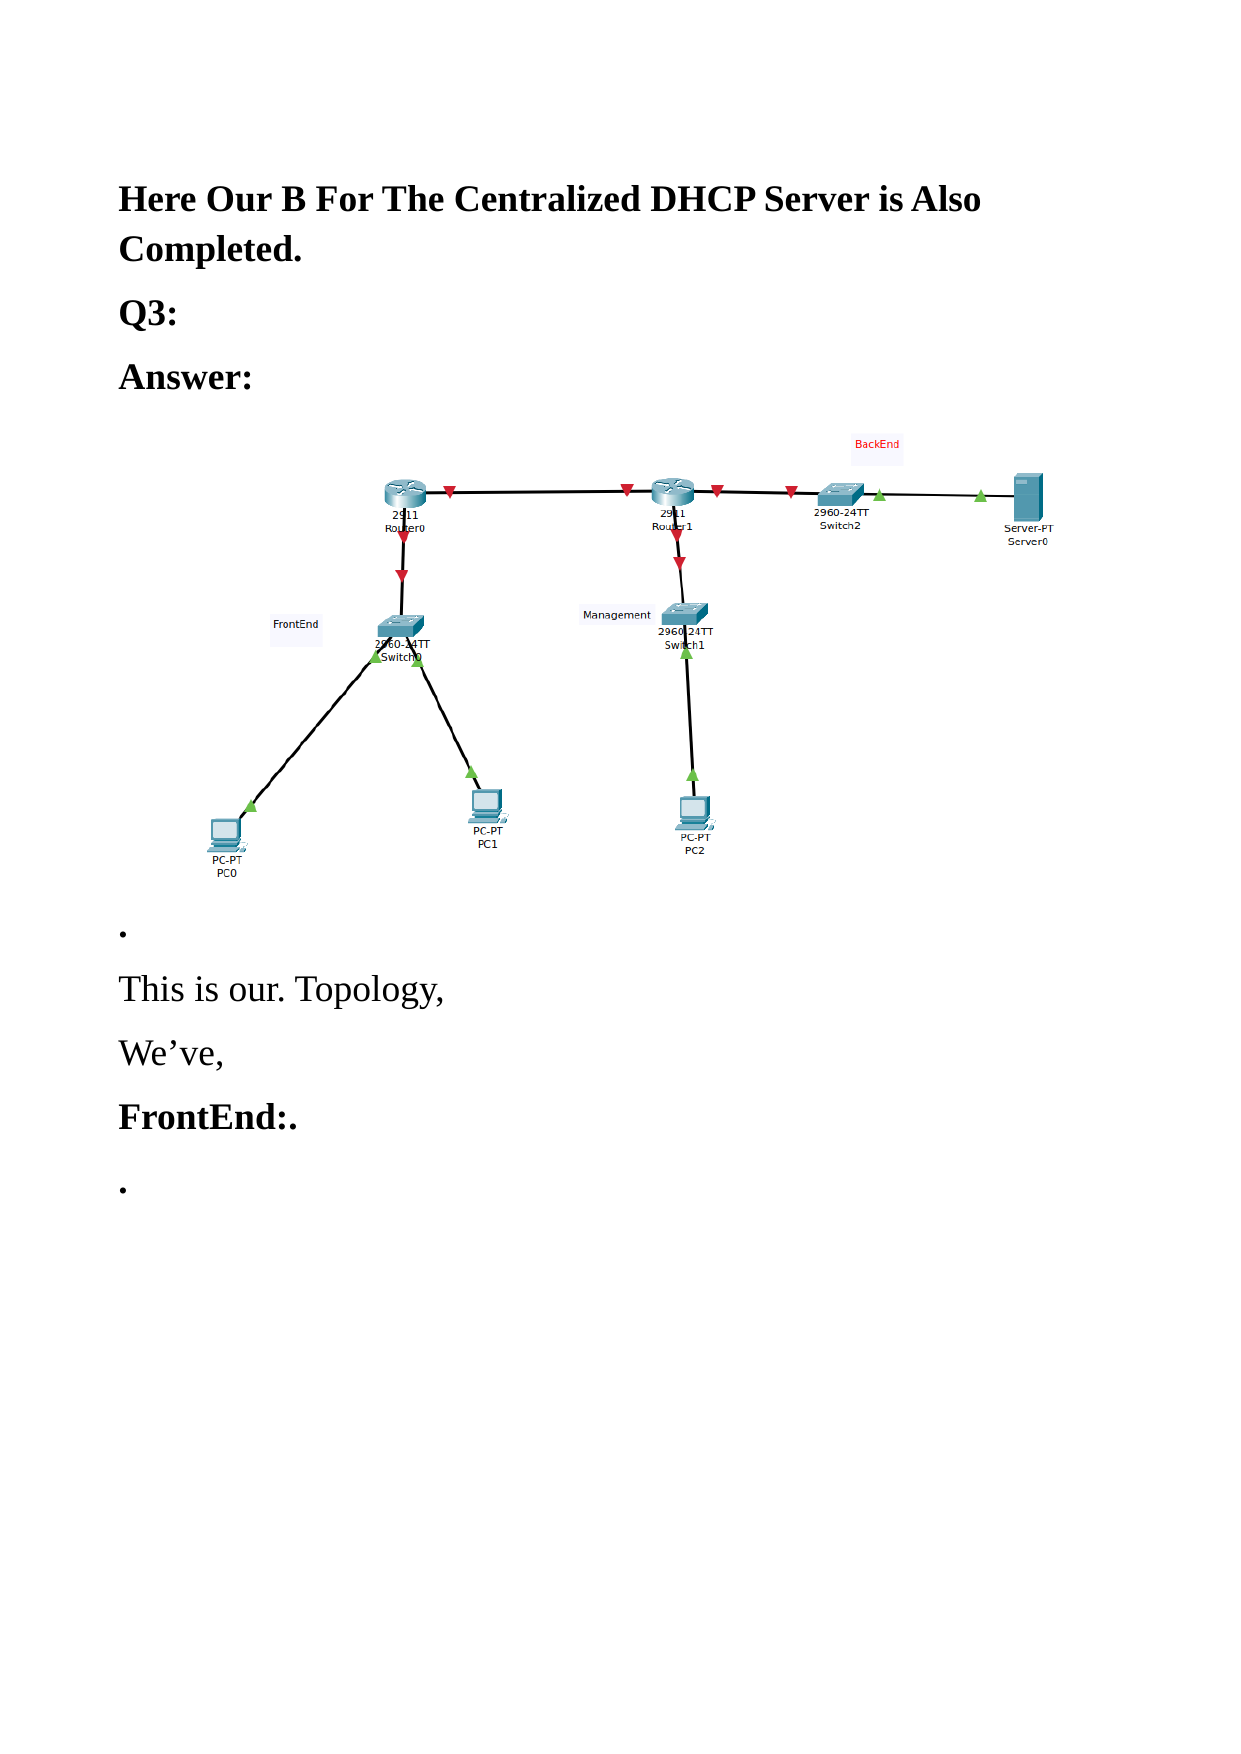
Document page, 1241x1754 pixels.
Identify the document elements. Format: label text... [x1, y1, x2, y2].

picture [118, 418, 1123, 896]
text Here Our B For The Centralized DHCP Server is Also Completed. [118, 176, 1122, 269]
text We’ve, [118, 1030, 1122, 1073]
text Answer: [118, 354, 1122, 397]
text This is our. Topology, [118, 966, 1122, 1009]
text . [118, 1159, 1122, 1202]
text . [118, 896, 1122, 945]
text FrontEnd:. [118, 1094, 1122, 1138]
text Q3: [118, 290, 1122, 333]
